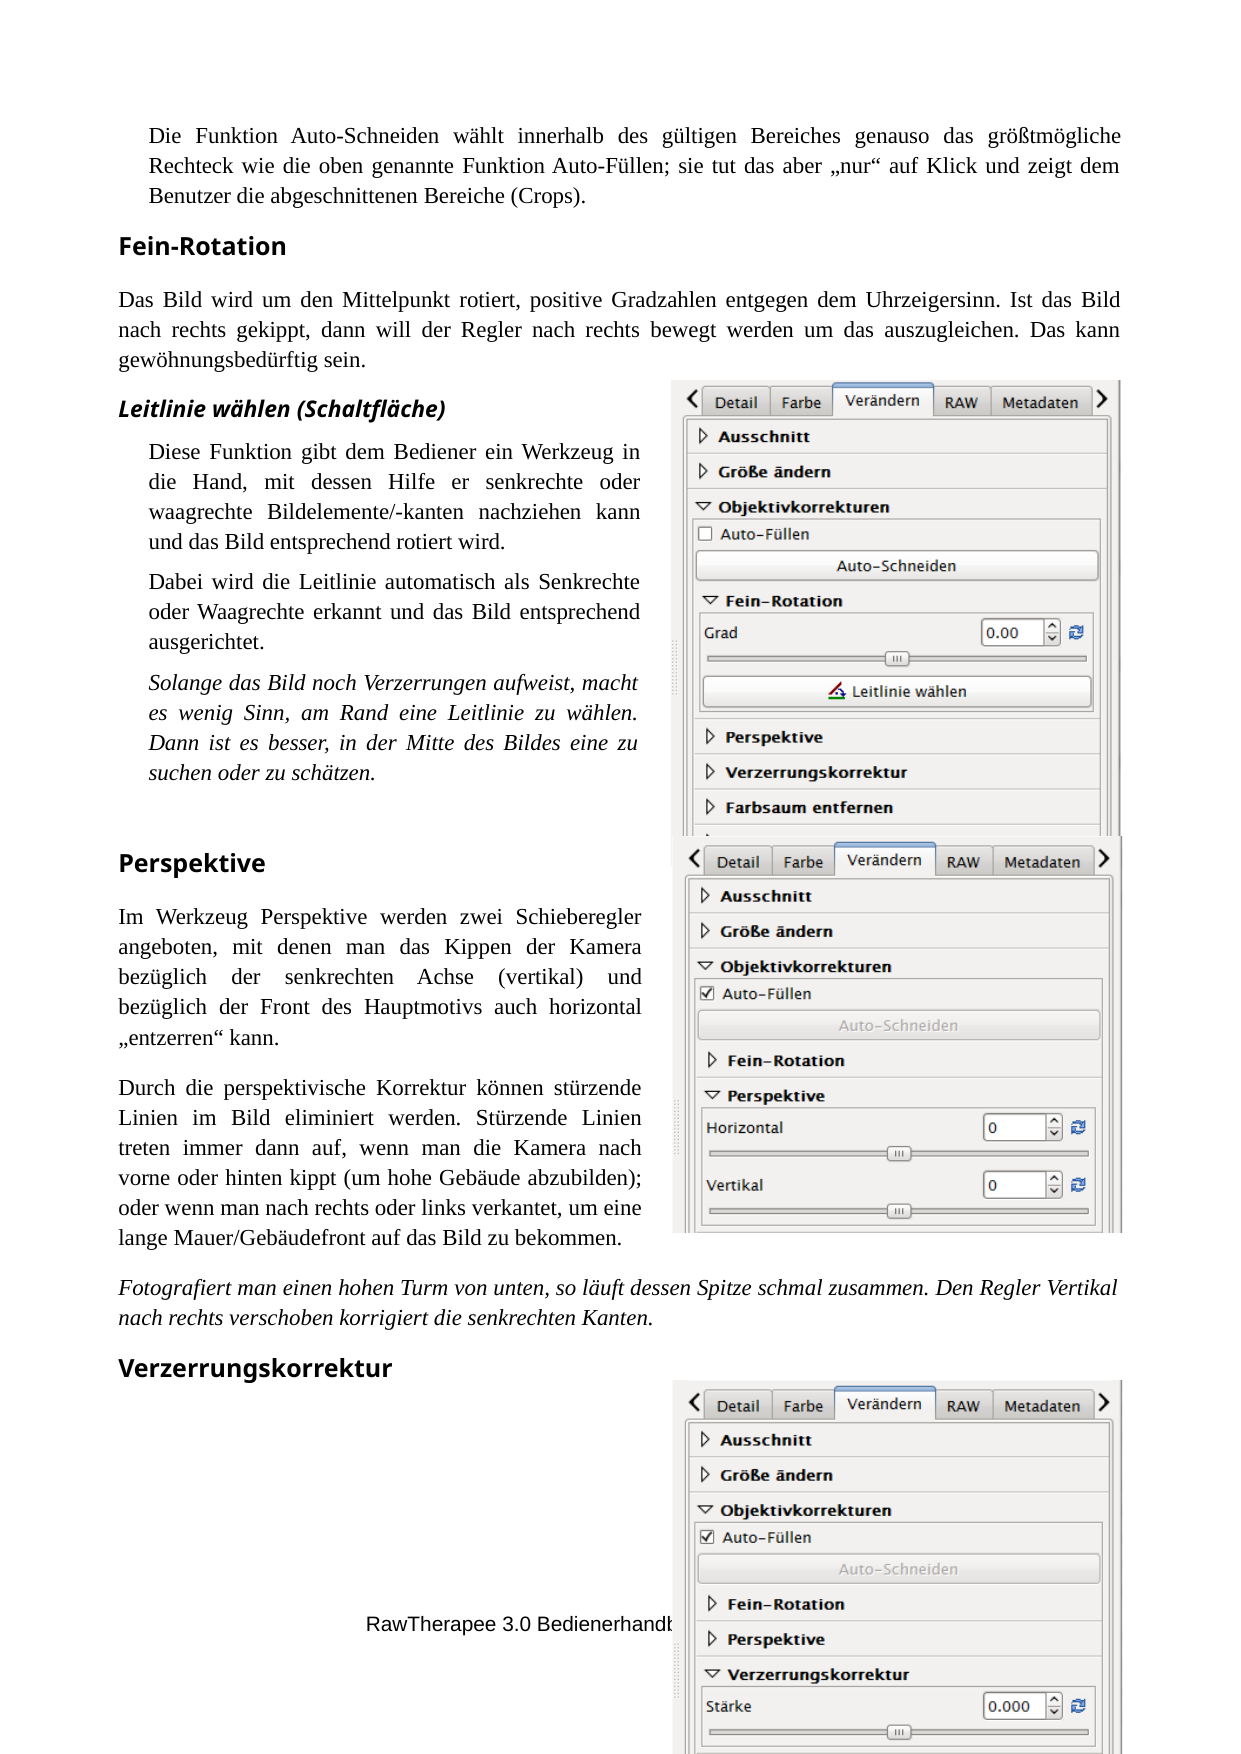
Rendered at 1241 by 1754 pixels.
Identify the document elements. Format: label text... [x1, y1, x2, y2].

picture [672, 1380, 1123, 1754]
subtitle Leitlinie wählen (Schaltfläche) [118, 393, 670, 424]
text Im Werkzeug Perspektive werden zwei Schieberegler angeboten, mit denen man das Kippen der Kamera bezüglich der senkrechten Achse (vertikal) und bezüglich der Front des Hauptmotivs auch horizontal „entzerren“ kann. [118, 899, 672, 1050]
text Diese Funktion gibt dem Bediener ein Werkzeug in die Hand, mit dessen Hilfe er senkrechte oder waagrechte Bildelemente/-kanten nachziehen kann und das Bild entsprechend rotiert wird. [148, 434, 670, 554]
subtitle Perspektive [118, 845, 672, 879]
picture [670, 380, 1123, 1233]
subtitle Verzerrungskorrektur [118, 1351, 1122, 1385]
text Durch die perspektivische Korrektur können stürzende Linien im Bild eliminiert werden. Stürzende Linien treten immer dann auf, wenn man die Kamera nach vorne oder hinten kippt (um hohe Gebäude abzubilden); oder wenn man nach rechts oder links verkantet, um eine lange Mauer/Gebäudefront auf das Bild zu bekommen. [118, 1070, 1122, 1251]
subtitle Fein-Rotation [118, 228, 1122, 262]
text Fotografiert man einen hohen Turm von unten, so läuft dessen Spitze schmal zusammen. Den Regler Vertikal nach rechts verschoben korrigiert die senkrechten Kanten. [118, 1271, 1122, 1331]
text Das Bild wird um den Mittelpunkt rotiert, positive Gradzahlen entgegen dem Uhrzeigersinn. Ist das Bild nach rechts gekippt, dann will der Regler nach rechts bewegt werden um das auszugleichen. Das kann gewöhnungsbedürftig sein. [118, 282, 1122, 373]
text Die Funktion Auto-Schneiden wählt innerhalb des gültigen Bereiches genauso das größtmögliche Rechteck wie die oben genannte Funktion Auto-Füllen; sie tut das aber „nur“ auf Klick und zeigt dem Benutzer die abgeschnittenen Bereiche (Crops). [148, 118, 1122, 208]
text Solange das Bild noch Verzerrungen aufweist, macht es wenig Sinn, am Rand eine Leitlinie zu wählen. Dann ist es besser, in der Mitte des Bildes eine zu suchen oder zu schätzen. [148, 665, 670, 785]
text Dabei wird die Leitlinie automatisch als Senkrechte oder Waagrechte erkannt und das Bild entsprechend ausgerichtet. [148, 564, 670, 655]
